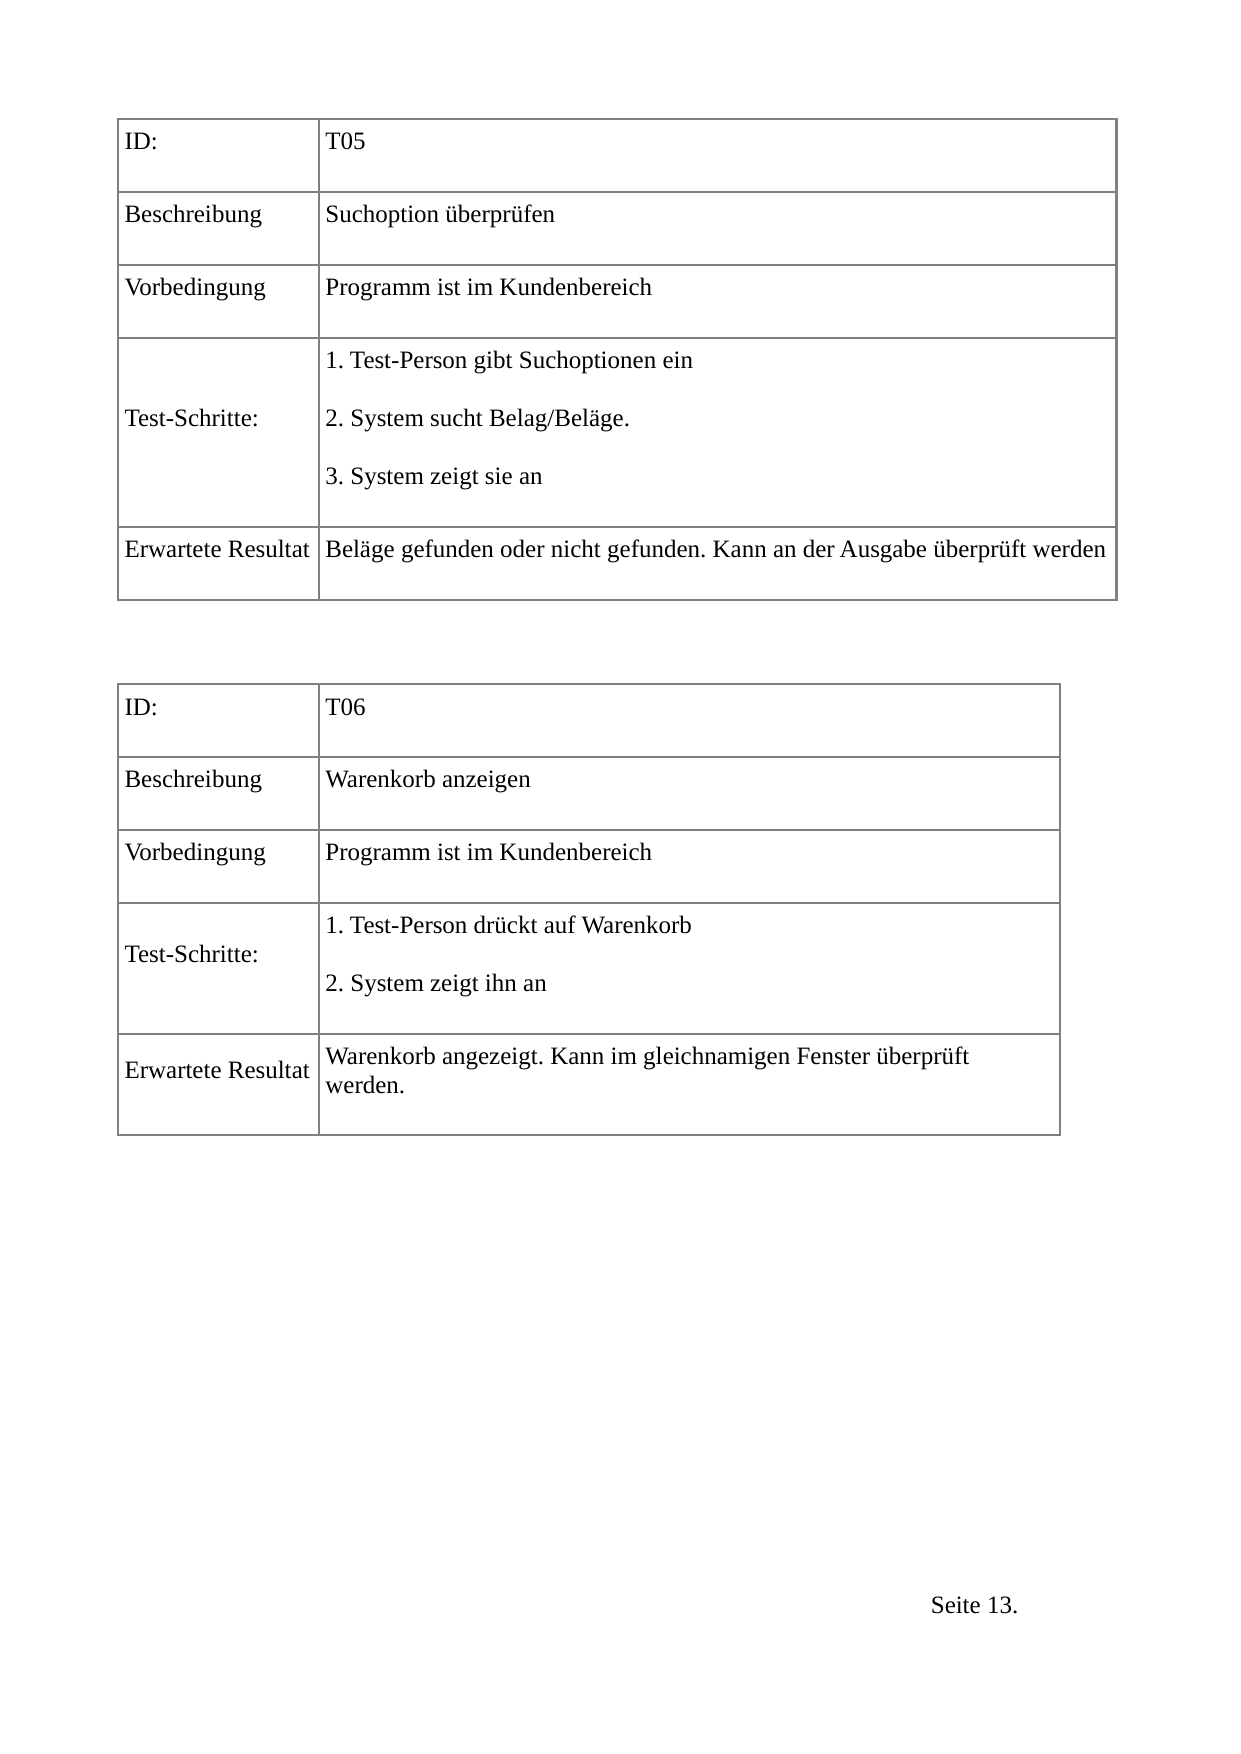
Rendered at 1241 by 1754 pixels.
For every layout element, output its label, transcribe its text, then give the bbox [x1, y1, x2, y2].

table_header T05 [320, 120, 1115, 191]
table_header ID: [119, 120, 318, 191]
text Seite 13. [118, 1590, 1122, 1619]
table_header ID: [119, 685, 318, 756]
table_cell Beschreibung [119, 758, 318, 829]
table_cell 1. Test-Person drückt auf Warenkorb 2. System zeigt ihn an [320, 904, 1059, 1033]
table_header T06 [320, 685, 1059, 756]
table_cell Warenkorb anzeigen [320, 758, 1059, 829]
table_cell Test-Schritte: [119, 339, 318, 526]
table_cell Beläge gefunden oder nicht gefunden. Kann an der Ausgabe überprüft werden [320, 528, 1115, 599]
table_cell Warenkorb angezeigt. Kann im gleichnamigen Fenster überprüft werden. [320, 1035, 1059, 1134]
table_cell Programm ist im Kundenbereich [320, 831, 1059, 902]
table_cell Programm ist im Kundenbereich [320, 266, 1115, 337]
table_cell Suchoption überprüfen [320, 193, 1115, 264]
table_cell Beschreibung [119, 193, 318, 264]
table_cell 1. Test-Person gibt Suchoptionen ein 2. System sucht Belag/Beläge. 3. System zeigt sie an [320, 339, 1115, 526]
table_cell Erwartete Resultat [119, 528, 318, 599]
table_cell Vorbedingung [119, 831, 318, 902]
table_cell Test-Schritte: [119, 904, 318, 1033]
table_cell Erwartete Resultat [119, 1035, 318, 1134]
table_cell Vorbedingung [119, 266, 318, 337]
